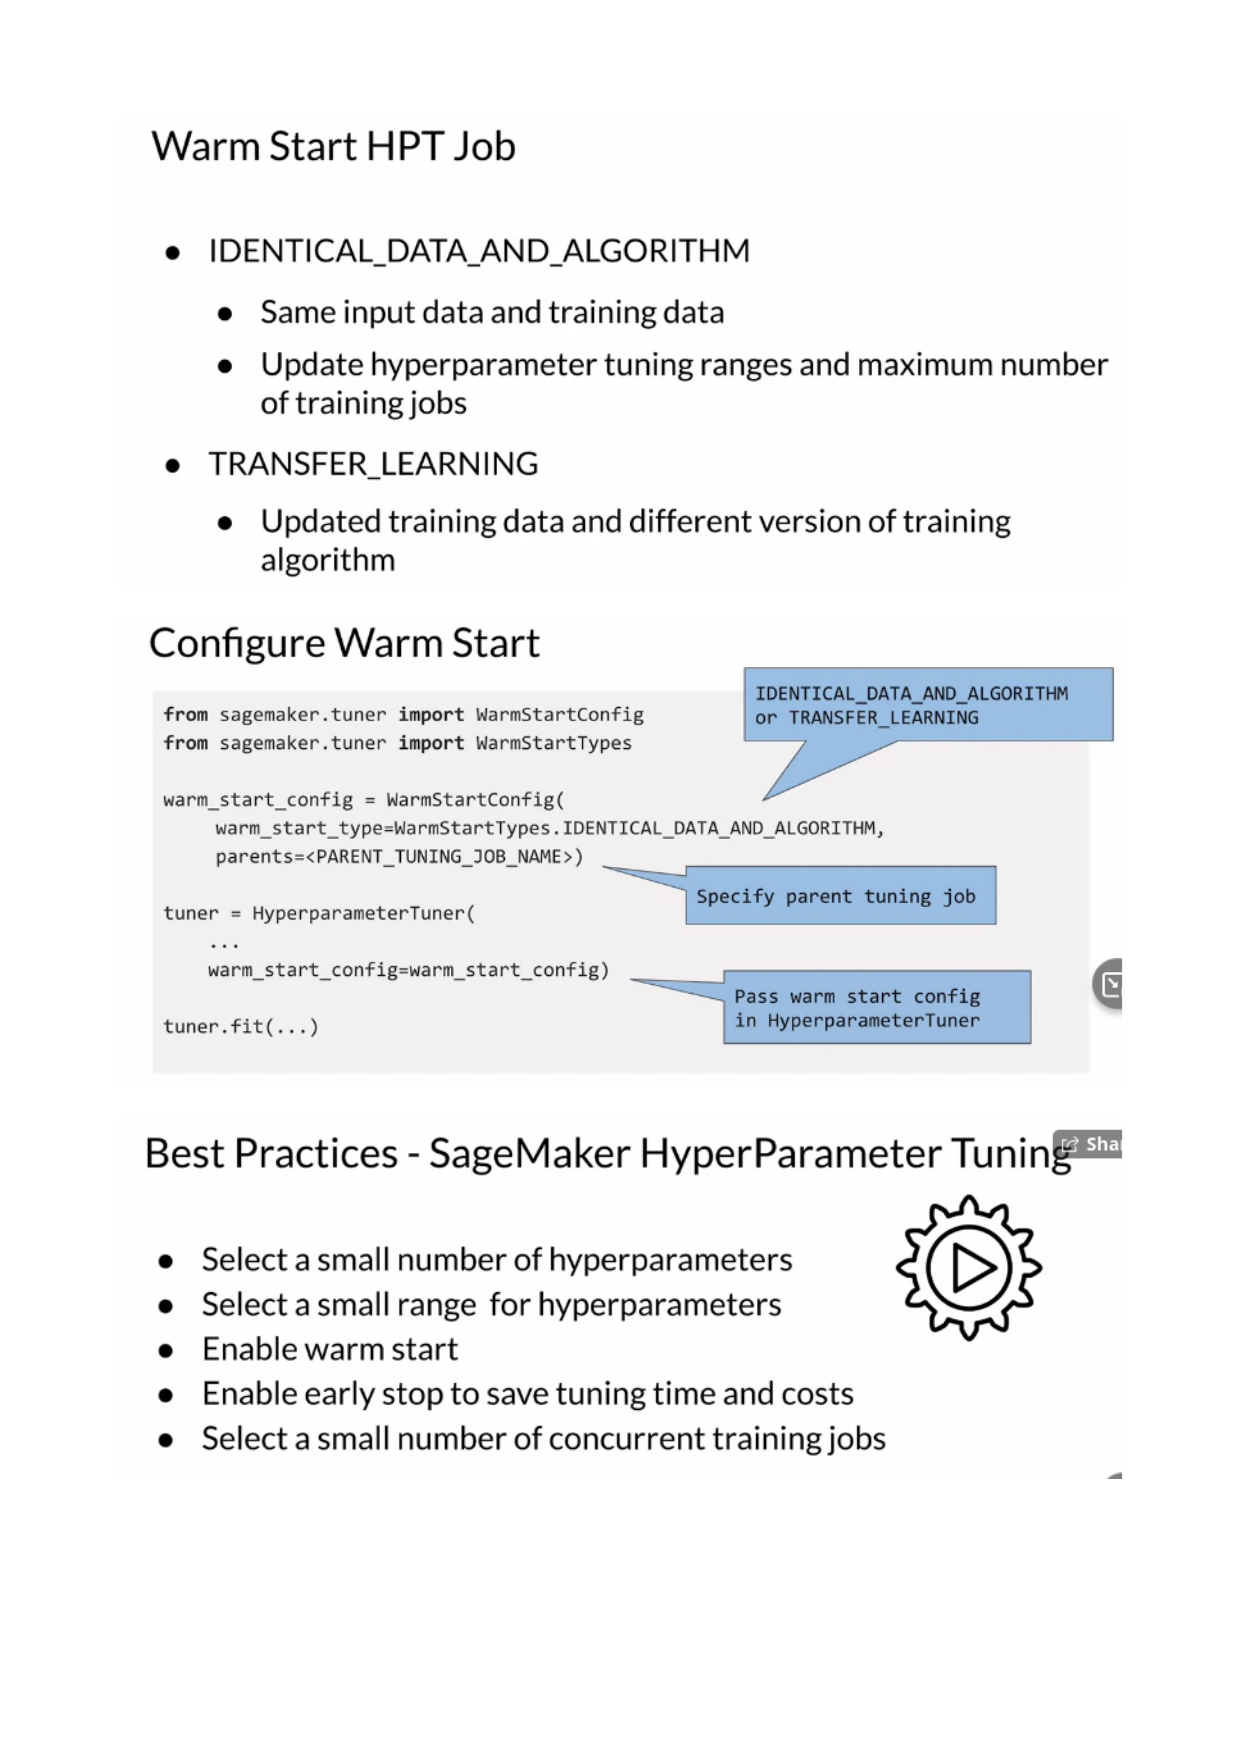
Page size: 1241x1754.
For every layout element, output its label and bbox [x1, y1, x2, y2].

picture [118, 616, 1123, 1089]
picture [118, 118, 1123, 588]
picture [118, 1117, 1123, 1479]
